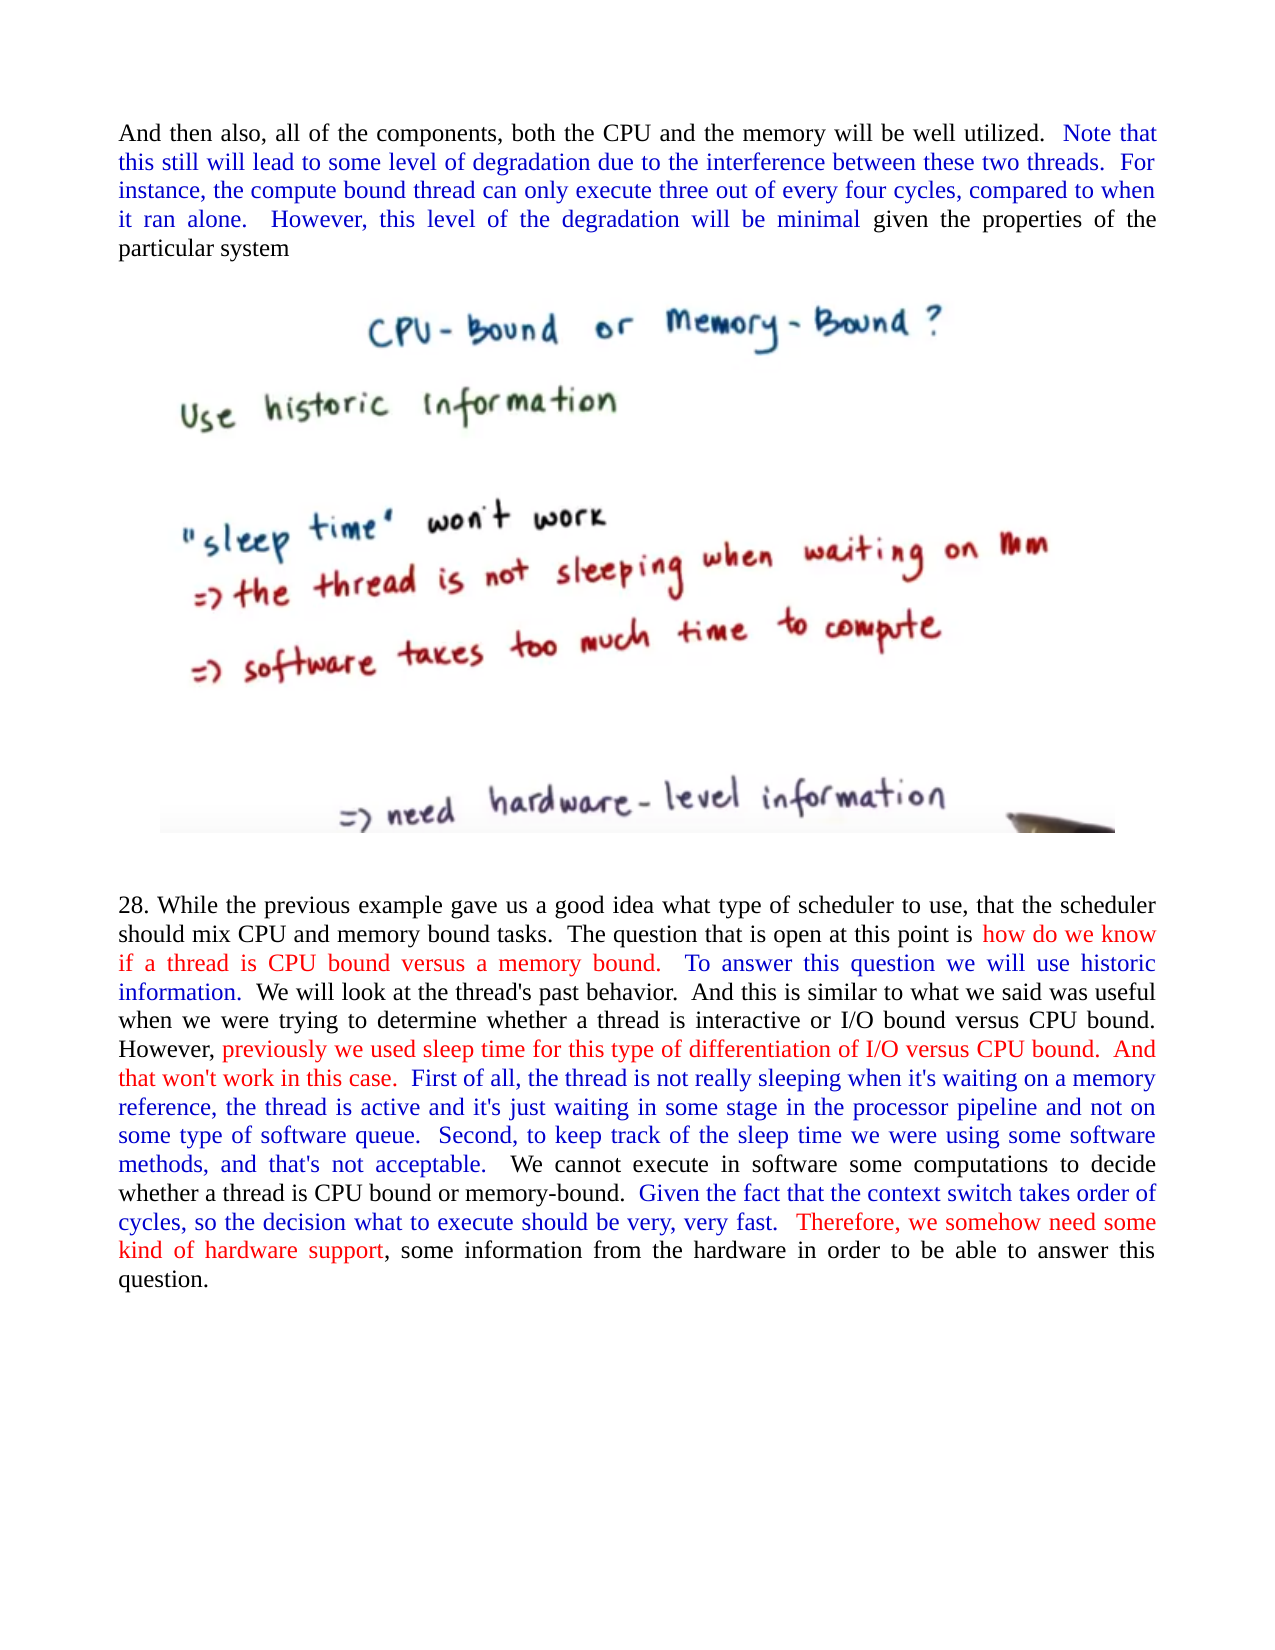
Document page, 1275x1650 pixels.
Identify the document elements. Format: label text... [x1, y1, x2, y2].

text And then also, all of the components, both the CPU and the memory will be well utilized. Note that this still will lead to some level of degradation due to the interference between these two threads. For instance, the compute bound thread can only execute three out of every four cycles, compared to when it ran alone. However, this level of the degradation will be minimal given the properties of the particular system [118, 118, 1157, 262]
text 28. While the previous example gave us a good idea what type of scheduler to use, that the scheduler should mix CPU and memory bound tasks. The question that is open at this point is how do we know if a thread is CPU bound versus a memory bound. To answer this question we will use historic information. We will look at the thread's past behavior. And this is similar to what we said was useful when we were trying to determine whether a thread is interactive or I/O bound versus CPU bound. However, previously we used sleep time for this type of differentiation of I/O versus CPU bound. And that won't work in this case. First of all, the thread is not really sleeping when it's waiting on a memory reference, the thread is active and it's just waiting in some stage in the processor pipeline and not on some type of software queue. Second, to keep track of the sleep time we were using some software methods, and that's not acceptable. We cannot execute in software some computations to decide whether a thread is CPU bound or memory-bound. Given the fact that the context switch takes order of cycles, so the decision what to execute should be very, very fast. Therefore, we somehow need some kind of hardware support, some information from the hardware in order to be able to answer this question. [118, 890, 1157, 1293]
picture [160, 290, 1115, 833]
